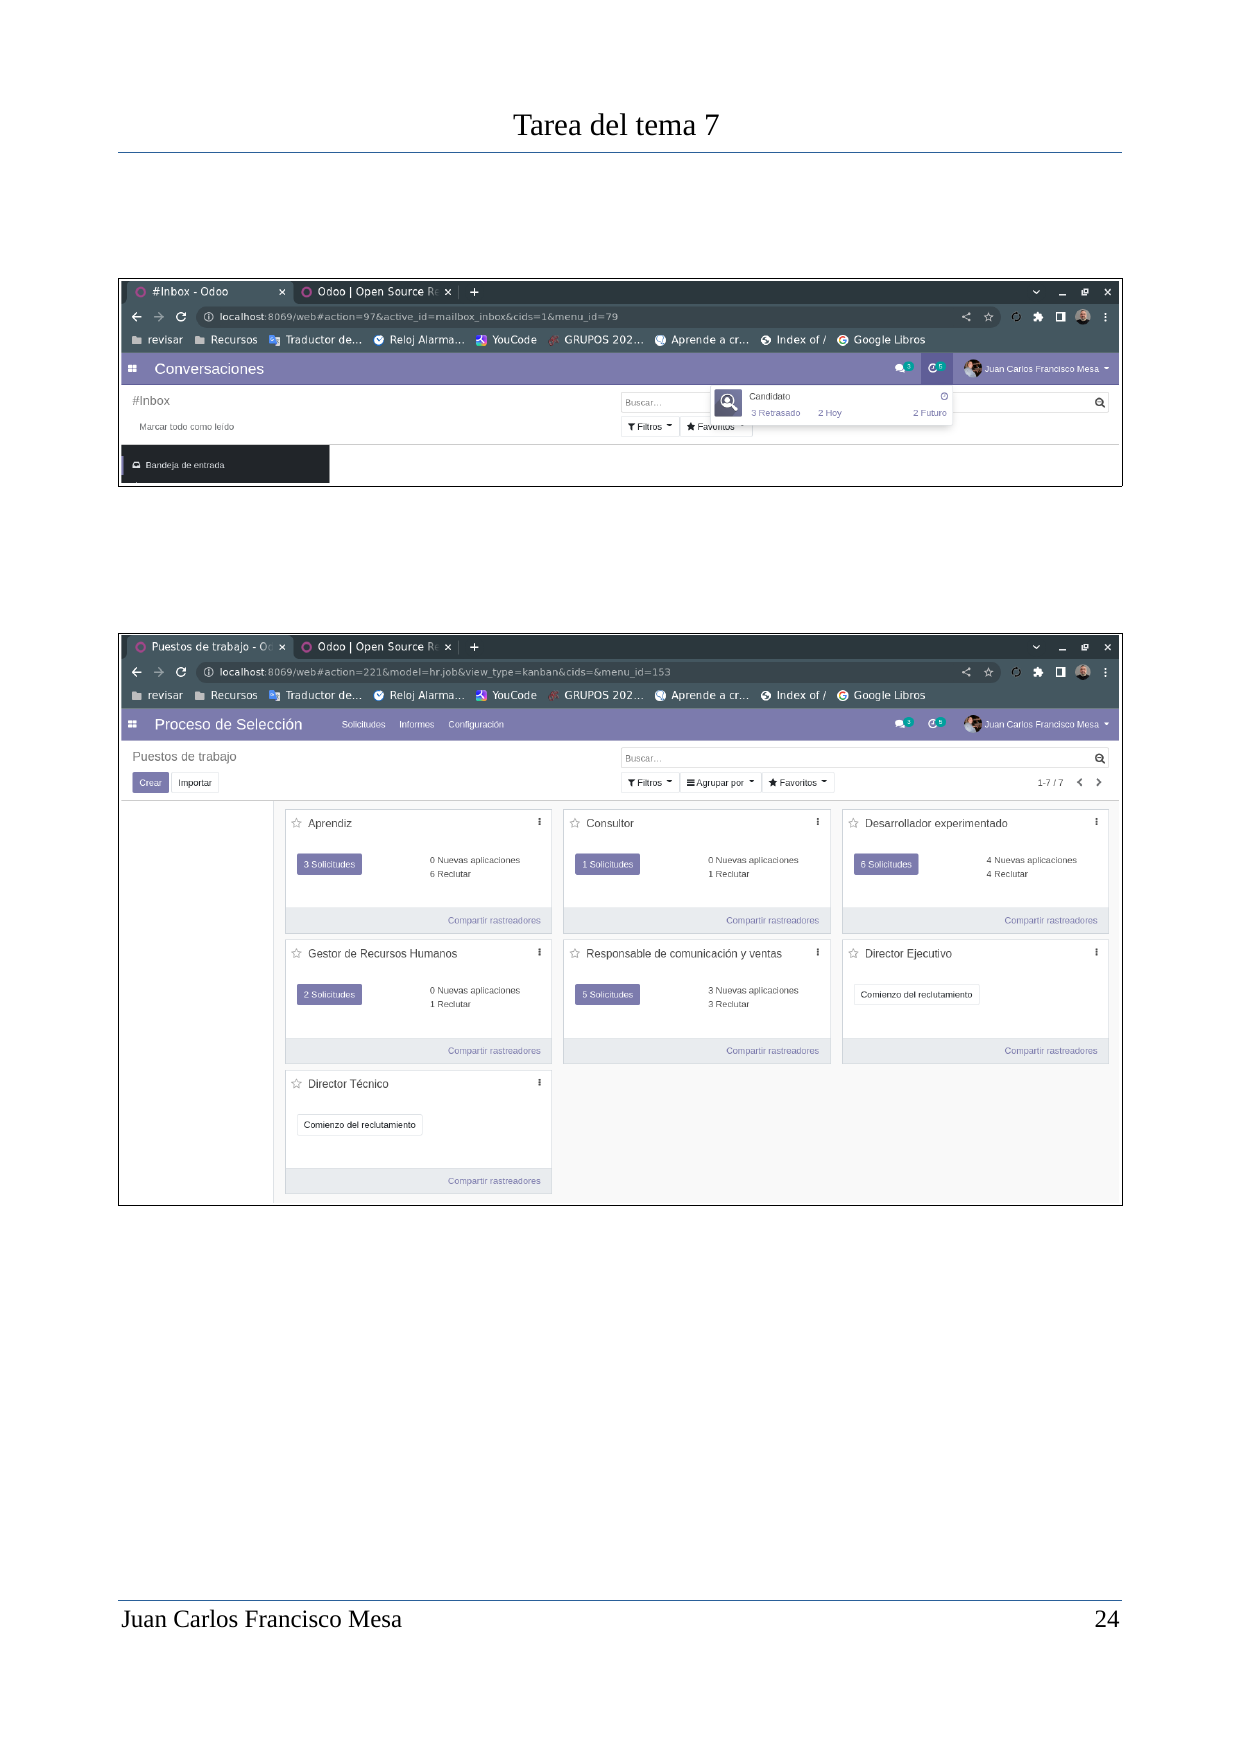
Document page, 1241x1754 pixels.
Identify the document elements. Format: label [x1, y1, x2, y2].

picture [121, 635, 1119, 1203]
picture [121, 281, 1119, 483]
